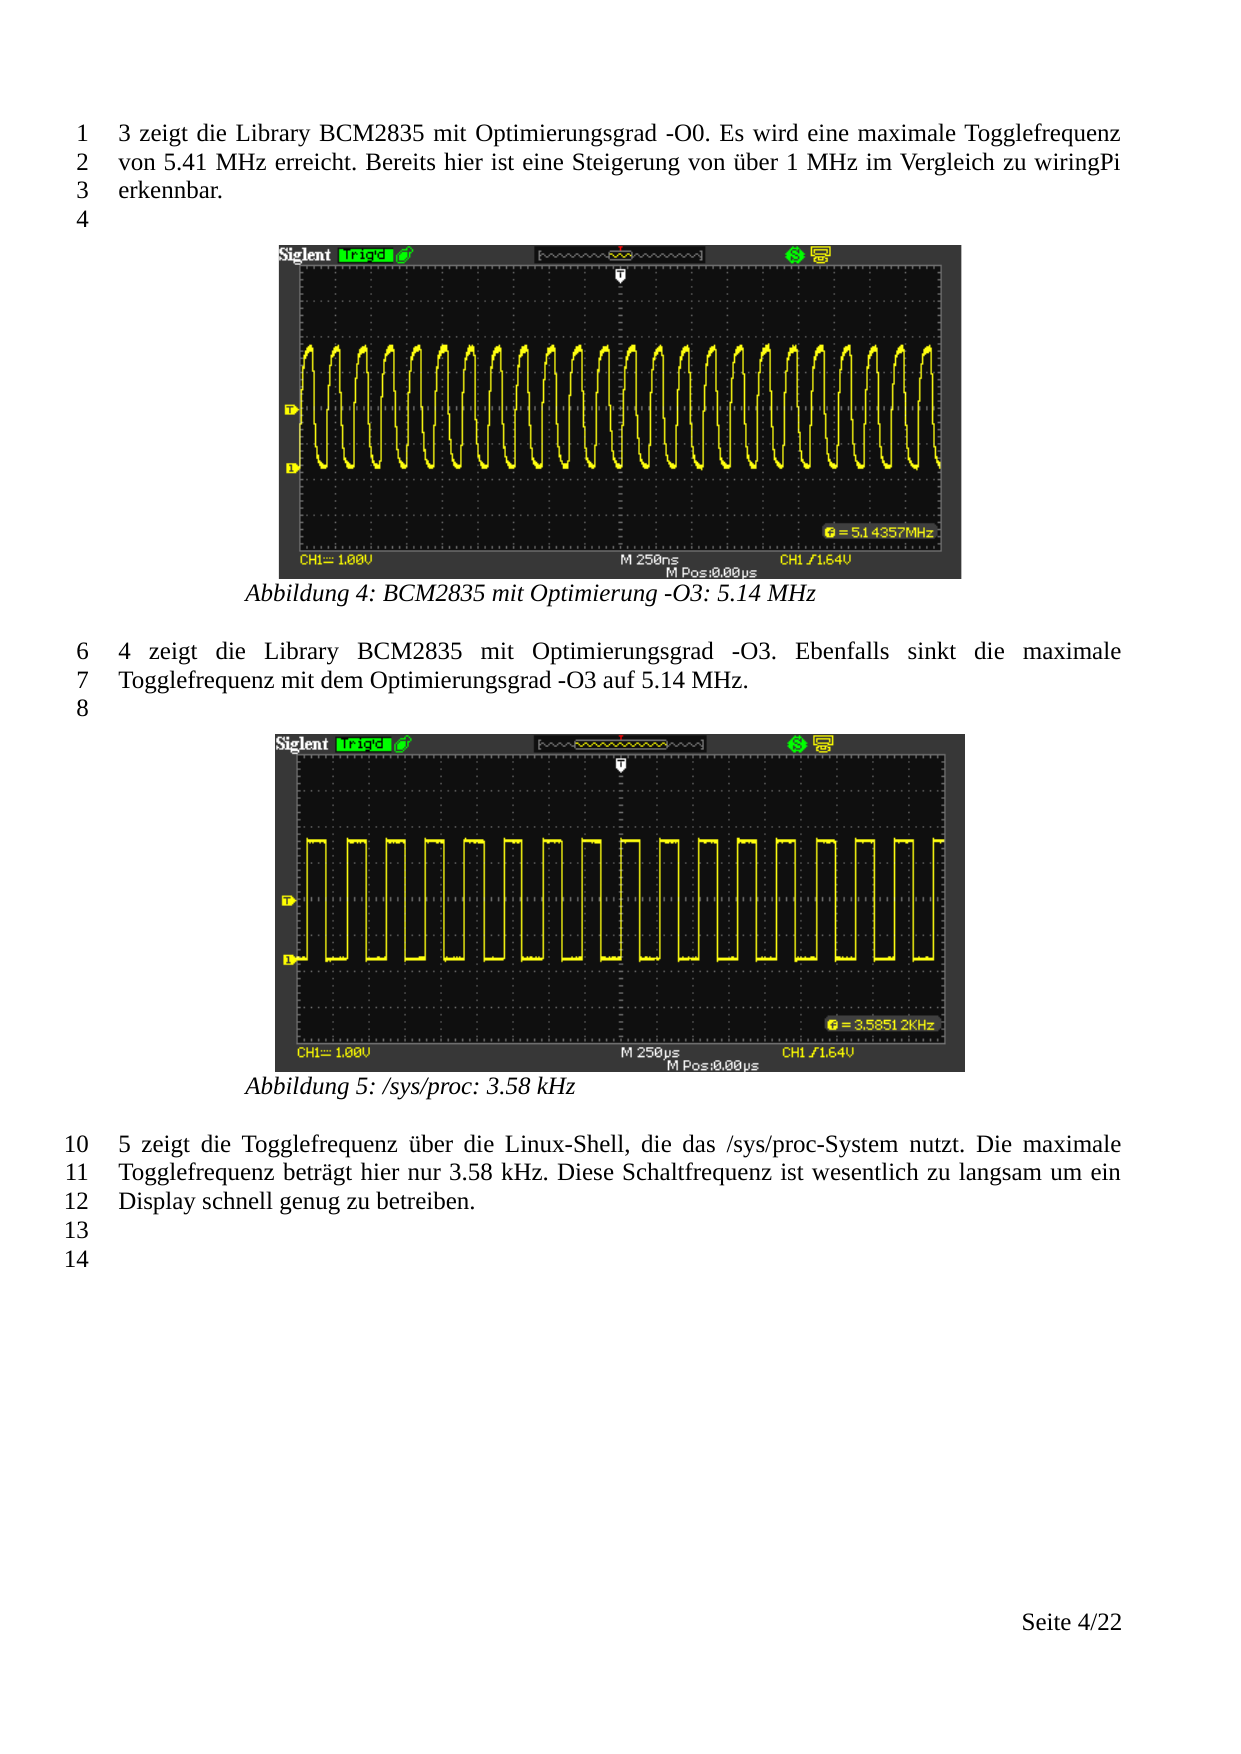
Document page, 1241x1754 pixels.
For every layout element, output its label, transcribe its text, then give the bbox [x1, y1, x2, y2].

text Abbildung 3 zeigt die Library BCM2835 mit Optimierungsgrad -O0. Es wird eine maximale Togglefrequenz von 5.41 MHz erreicht. Bereits hier ist eine Steigerung von über 1 MHz im Vergleich zu wiringPi erkennbar. [118, 118, 1122, 204]
text Abbildung 4: BCM2835 mit Optimierung -O3: 5.14 MHz [245, 246, 995, 607]
picture [275, 734, 965, 1072]
picture [278, 245, 962, 579]
text Abbildung 5 zeigt die Togglefrequenz über die Linux-Shell, die das /sys/proc-System nutzt. Die maximale Togglefrequenz beträgt hier nur 3.58 kHz. Diese Schaltfrequenz ist wesentlich zu langsam um ein Display schnell genug zu betreiben. [118, 1129, 1122, 1215]
text Abbildung 4 zeigt die Library BCM2835 mit Optimierungsgrad -O3. Ebenfalls sinkt die maximale Togglefrequenz mit dem Optimierungsgrad -O3 auf 5.14 MHz. [118, 636, 1122, 693]
text Abbildung 5: /sys/proc: 3.58 kHz [245, 735, 995, 1100]
